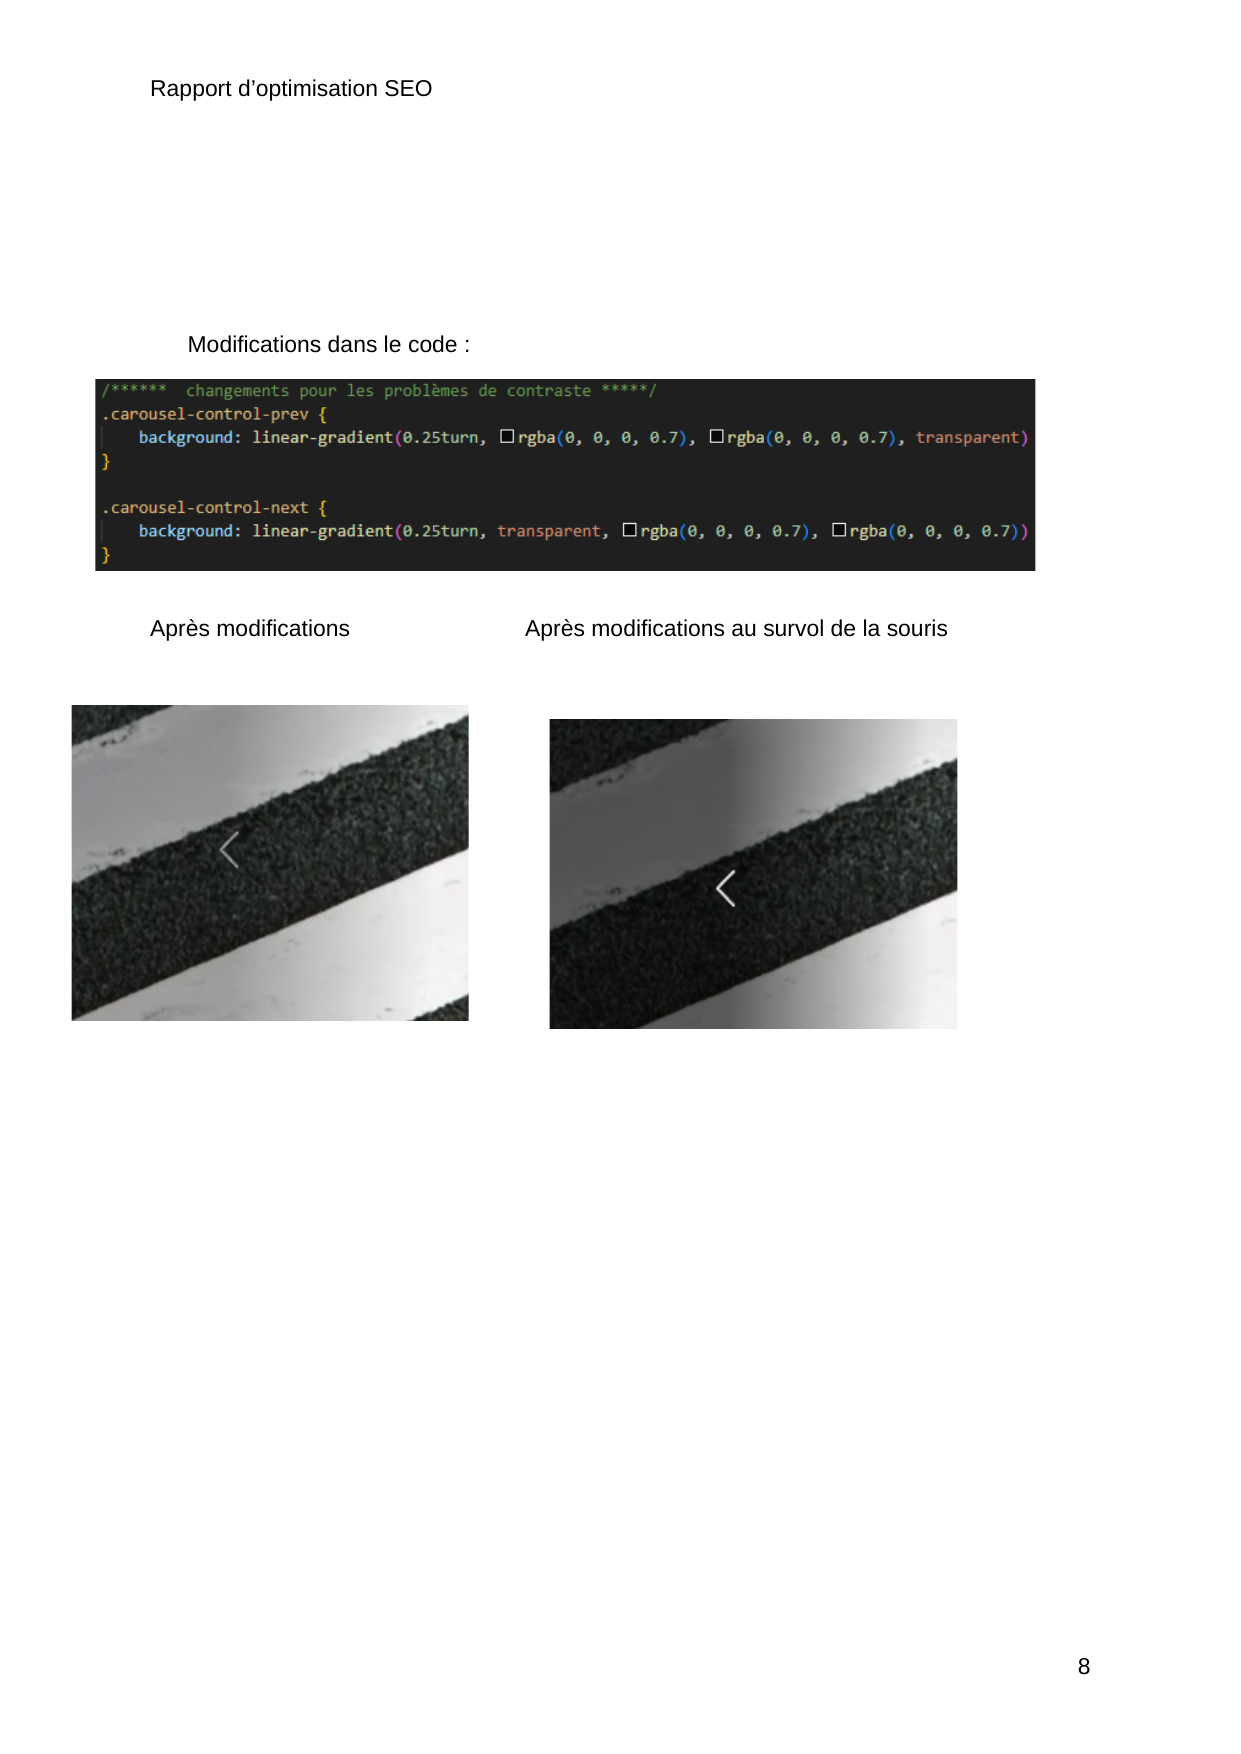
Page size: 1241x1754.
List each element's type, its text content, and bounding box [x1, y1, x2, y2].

text Modifications dans le code : [187, 331, 1090, 358]
picture [95, 379, 1036, 571]
picture [549, 719, 958, 1029]
text Après modifications Après modifications au survol de la souris [150, 614, 1090, 641]
picture [71, 705, 469, 1021]
